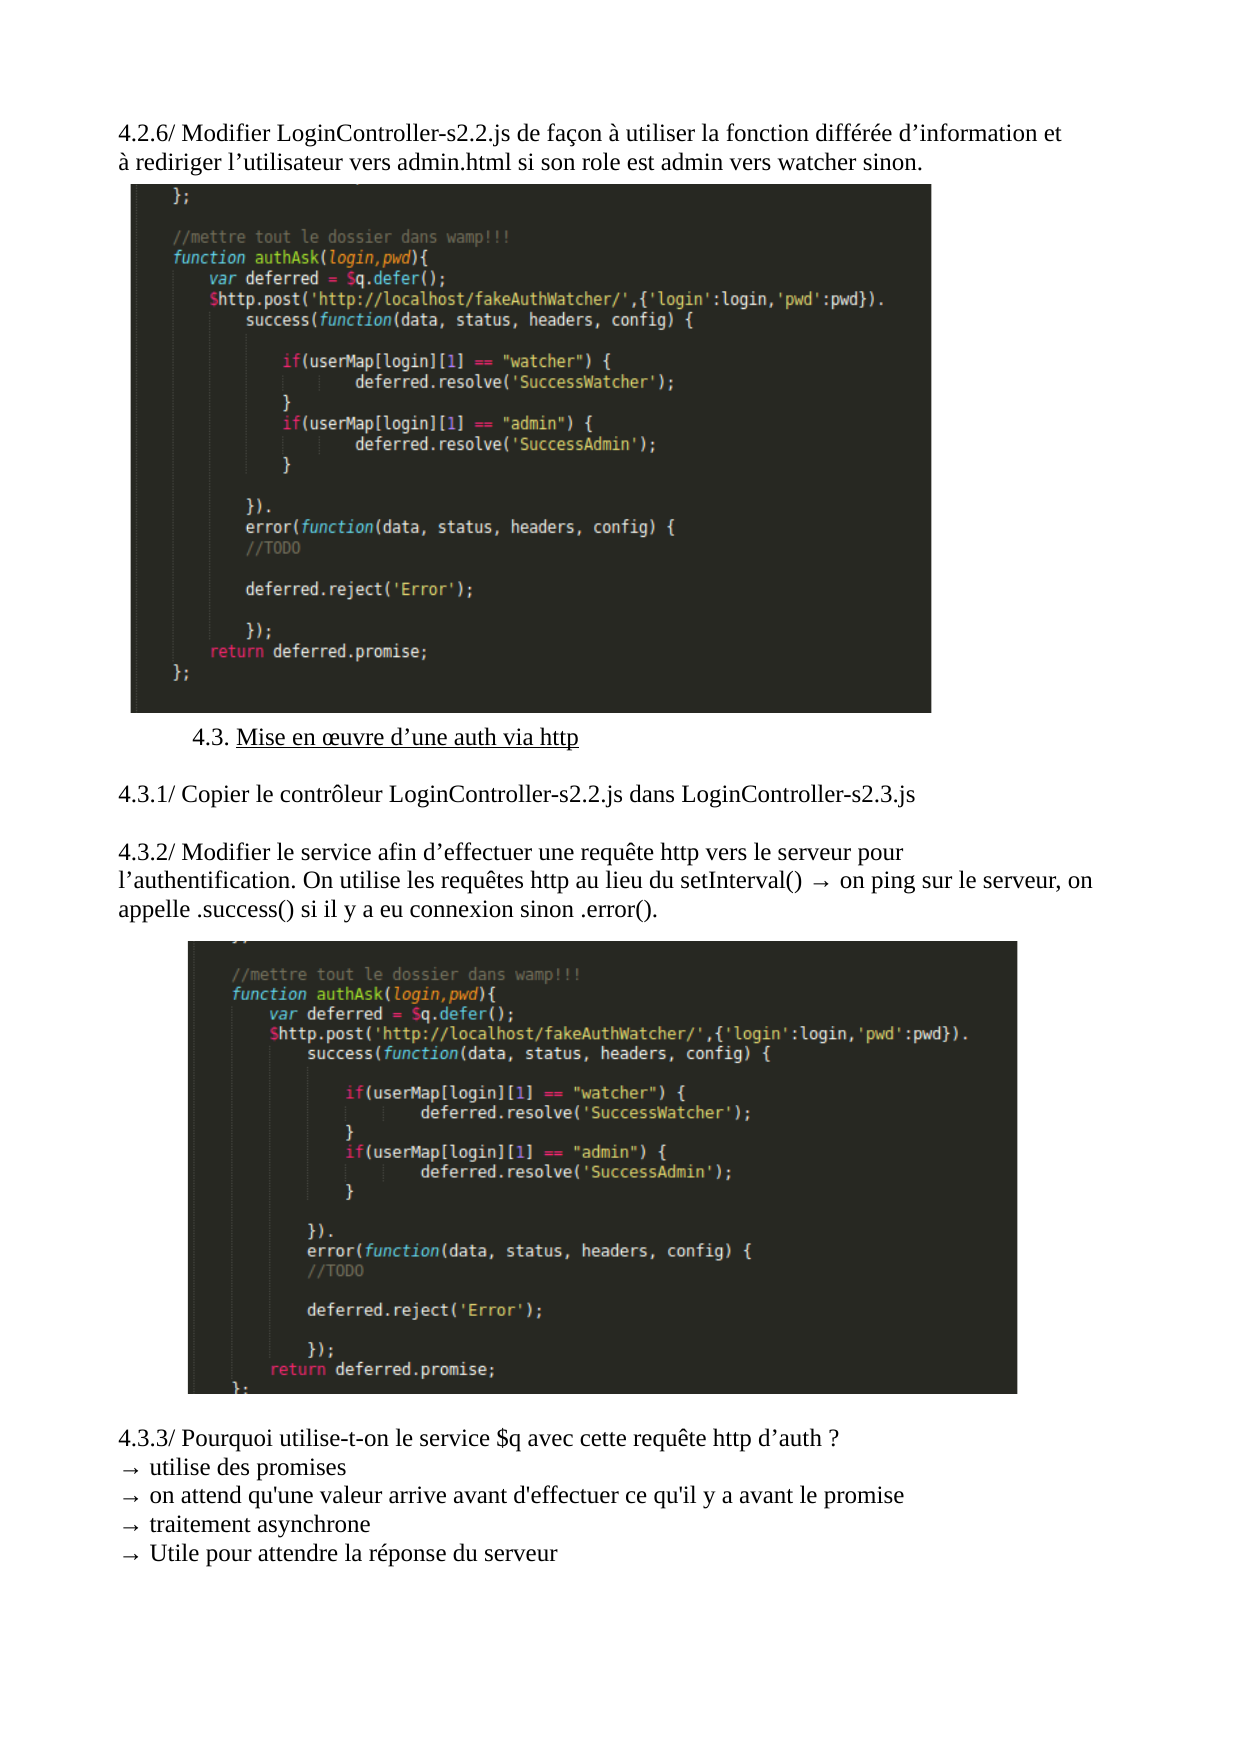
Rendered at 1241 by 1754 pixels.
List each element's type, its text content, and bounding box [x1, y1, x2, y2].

text → on attend qu'une valeur arrive avant d'effectuer ce qu'il y a avant le promise [118, 1480, 1122, 1509]
text 4.3.1/ Copier le contrôleur LoginController-s2.2.js dans LoginController-s2.3.js [118, 779, 1122, 808]
text à rediriger l’utilisateur vers admin.html si son role est admin vers watcher sinon. [118, 147, 1122, 176]
picture [130, 184, 932, 713]
text → traitement asynchrone [118, 1509, 1122, 1538]
text → Utile pour attendre la réponse du serveur [118, 1538, 1122, 1567]
text l’authentification. On utilise les requêtes http au lieu du setInterval() → on ping sur le serveur, on appelle .success() si il y a eu connexion sinon .error(). [118, 866, 1122, 923]
text 4.3.3/ Pourquoi utilise-t-on le service $q avec cette requête http d’auth ? [118, 1423, 1122, 1452]
text → utilise des promises [118, 1452, 1122, 1480]
text 4.2.6/ Modifier LoginController-s2.2.js de façon à utiliser la fonction différée d’information et [118, 118, 1122, 147]
text 4.3. Mise en œuvre d’une auth via http [118, 722, 1122, 751]
picture [187, 941, 1018, 1394]
text 4.3.2/ Modifier le service afin d’effectuer une requête http vers le serveur pour [118, 837, 1122, 866]
